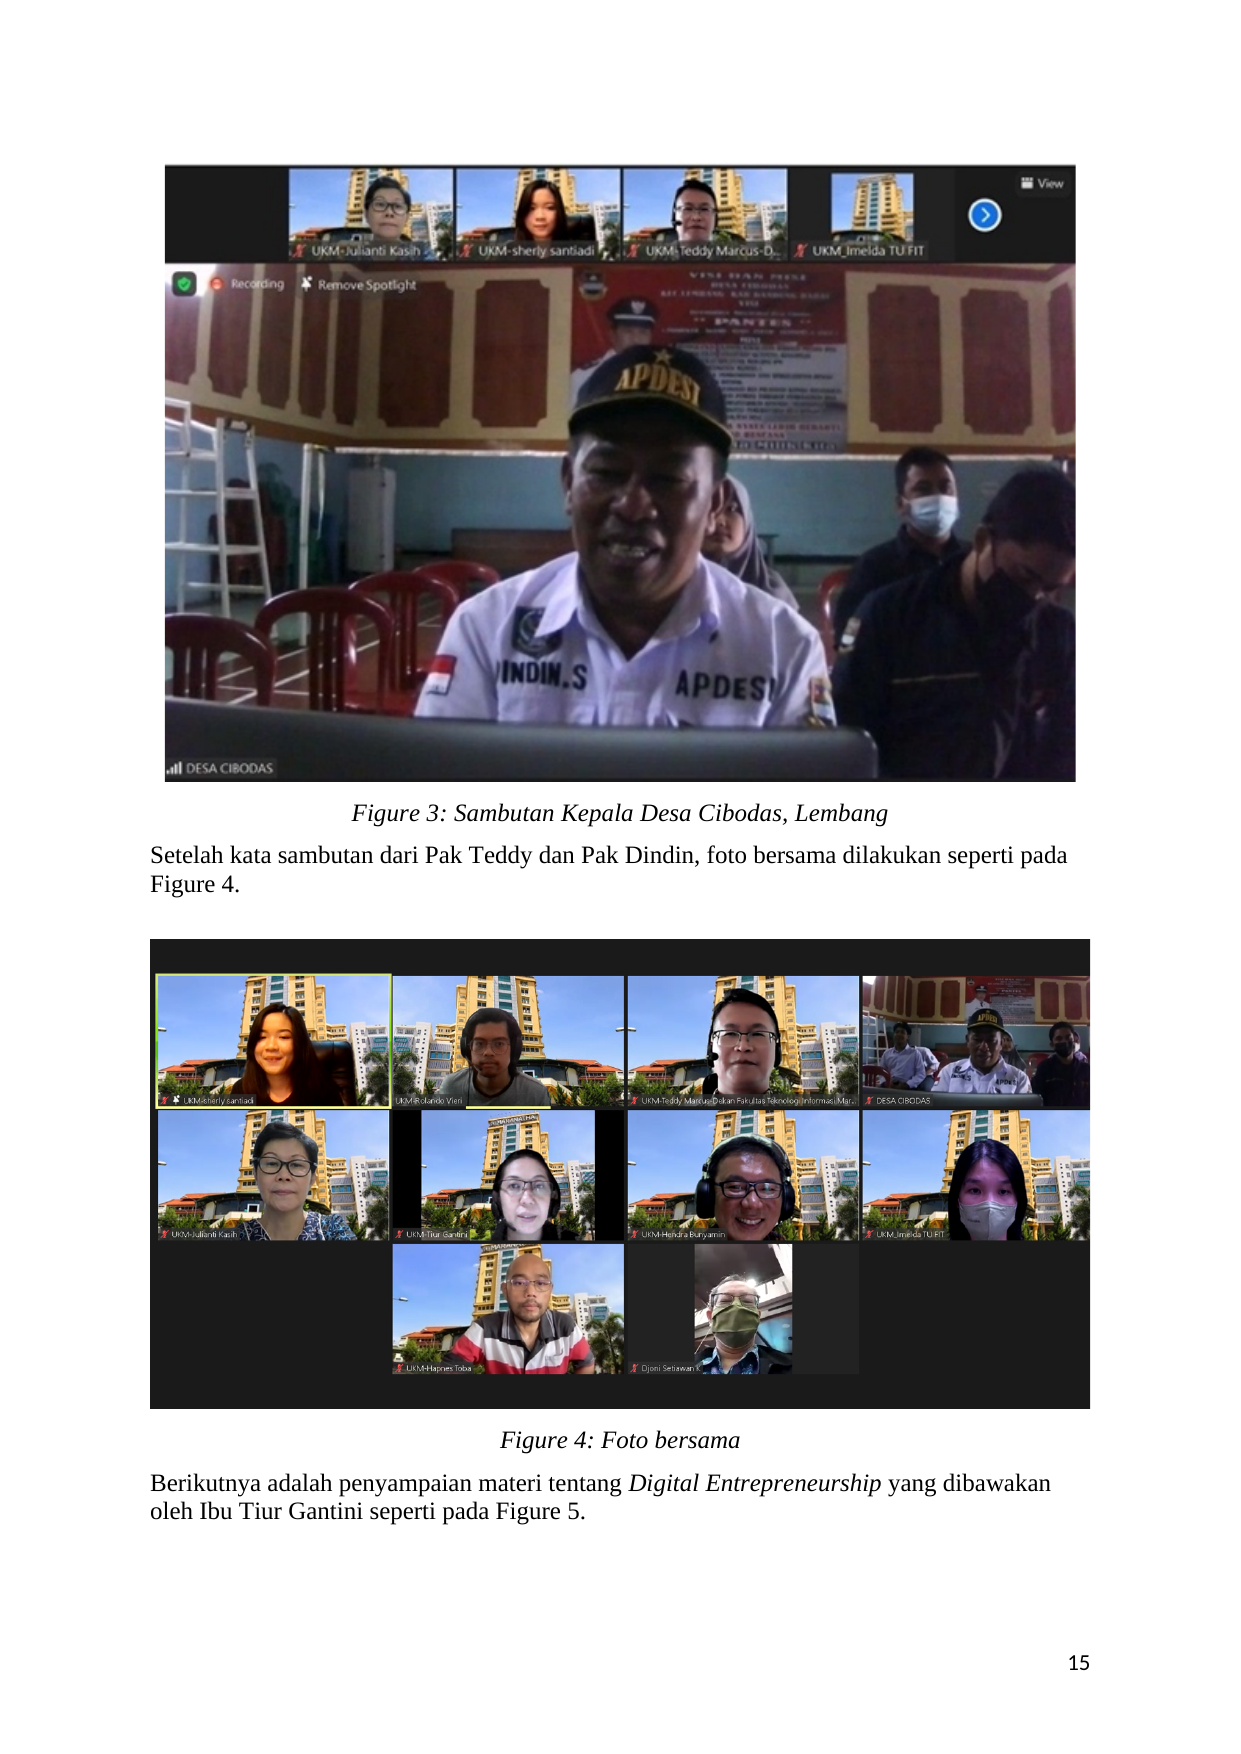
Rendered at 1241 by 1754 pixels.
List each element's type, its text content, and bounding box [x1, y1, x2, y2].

picture [164, 162, 1076, 782]
text Figure 4: Foto bersama [150, 1409, 1090, 1454]
text [165, 150, 1076, 162]
text Berikutnya adalah penyampaian materi tentang Digital Entrepreneurship yang dibawakan oleh Ibu Tiur Gantini seperti pada Figure 5. [150, 1454, 1090, 1525]
text Figure 3: Sambutan Kepala Desa Cibodas, Lembang [165, 782, 1076, 827]
text [150, 927, 1090, 939]
text Setelah kata sambutan dari Pak Teddy dan Pak Dindin, foto bersama dilakukan seperti pada Figure 4. [150, 164, 1090, 927]
picture [150, 939, 1091, 1409]
